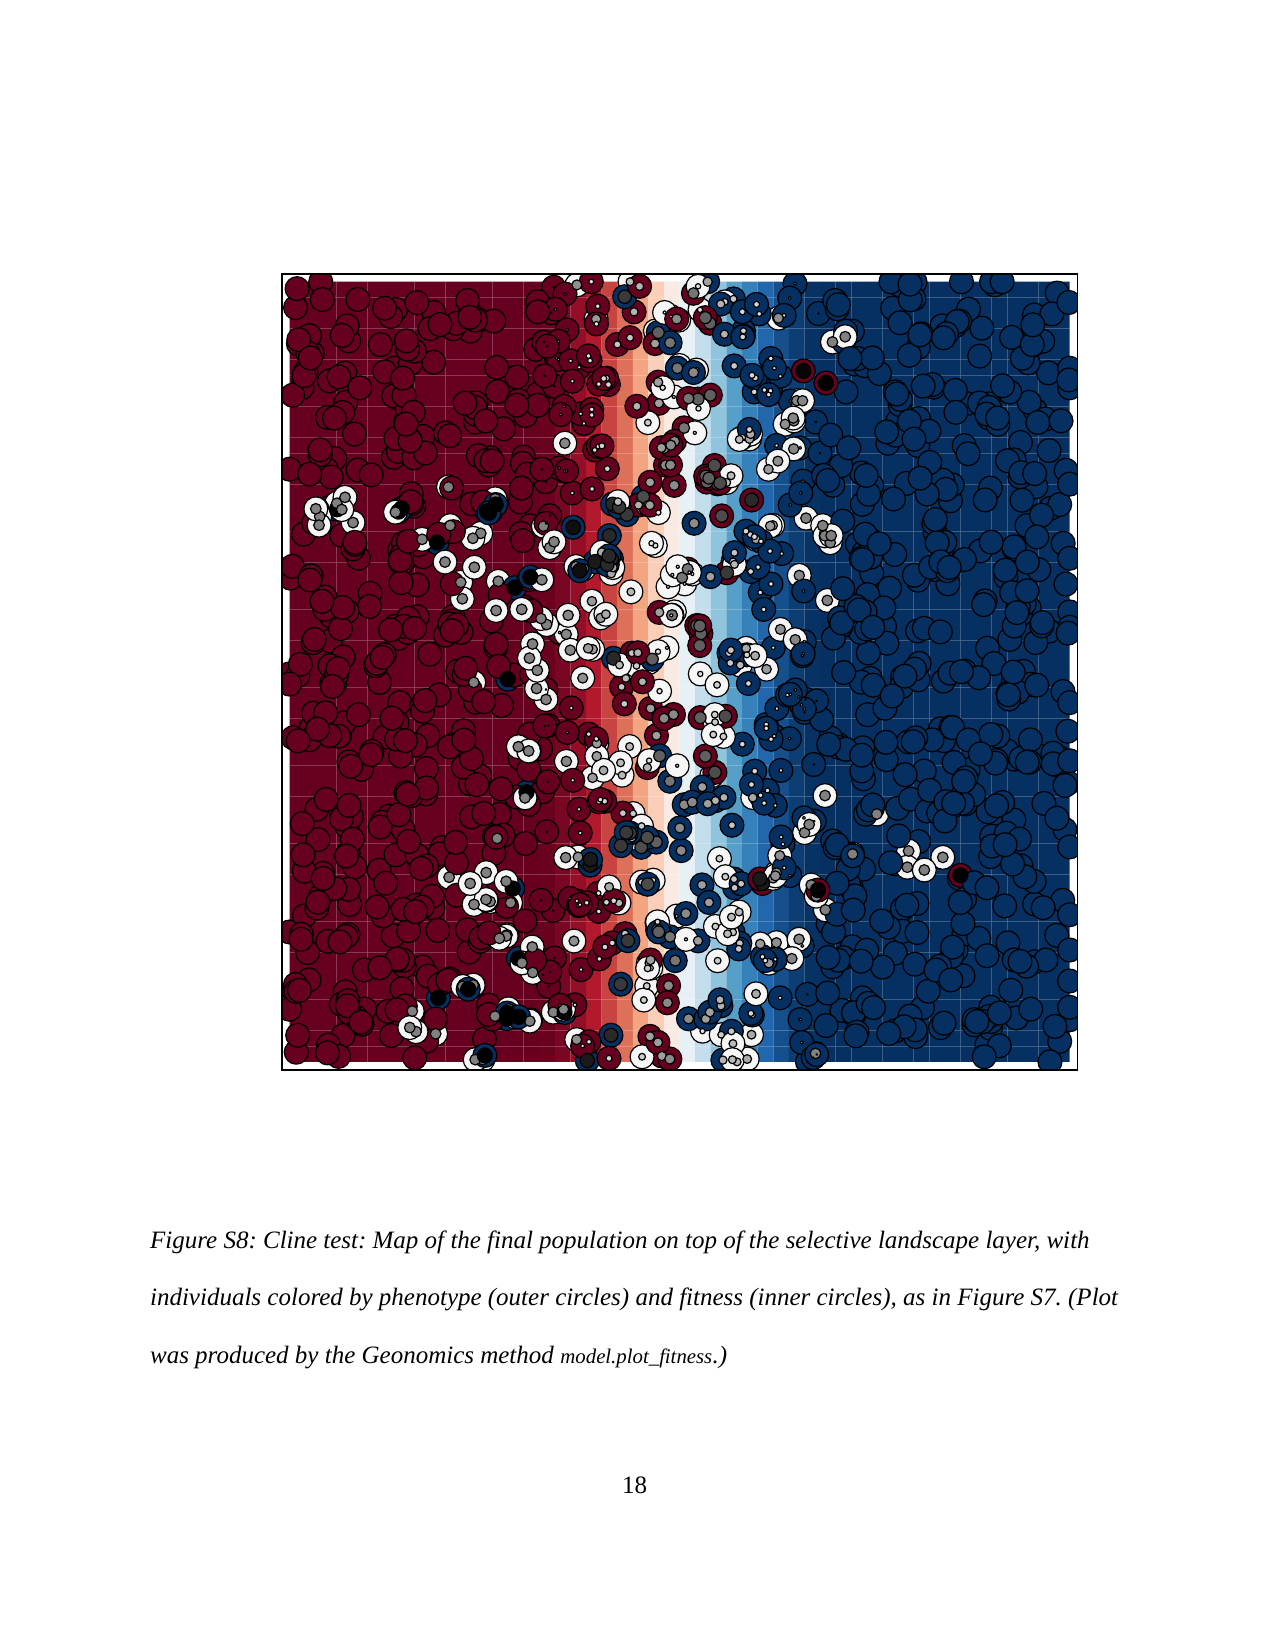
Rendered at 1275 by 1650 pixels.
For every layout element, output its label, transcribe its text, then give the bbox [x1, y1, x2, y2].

text Figure S8: Cline test: Map of the final population on top of the selective landscape layer, with individuals colored by phenotype (outer circles) and fitness (inner circles), as in Figure S7. (Plot was produced by the Geonomics method model.plot_fitness.) [150, 1225, 1125, 1368]
